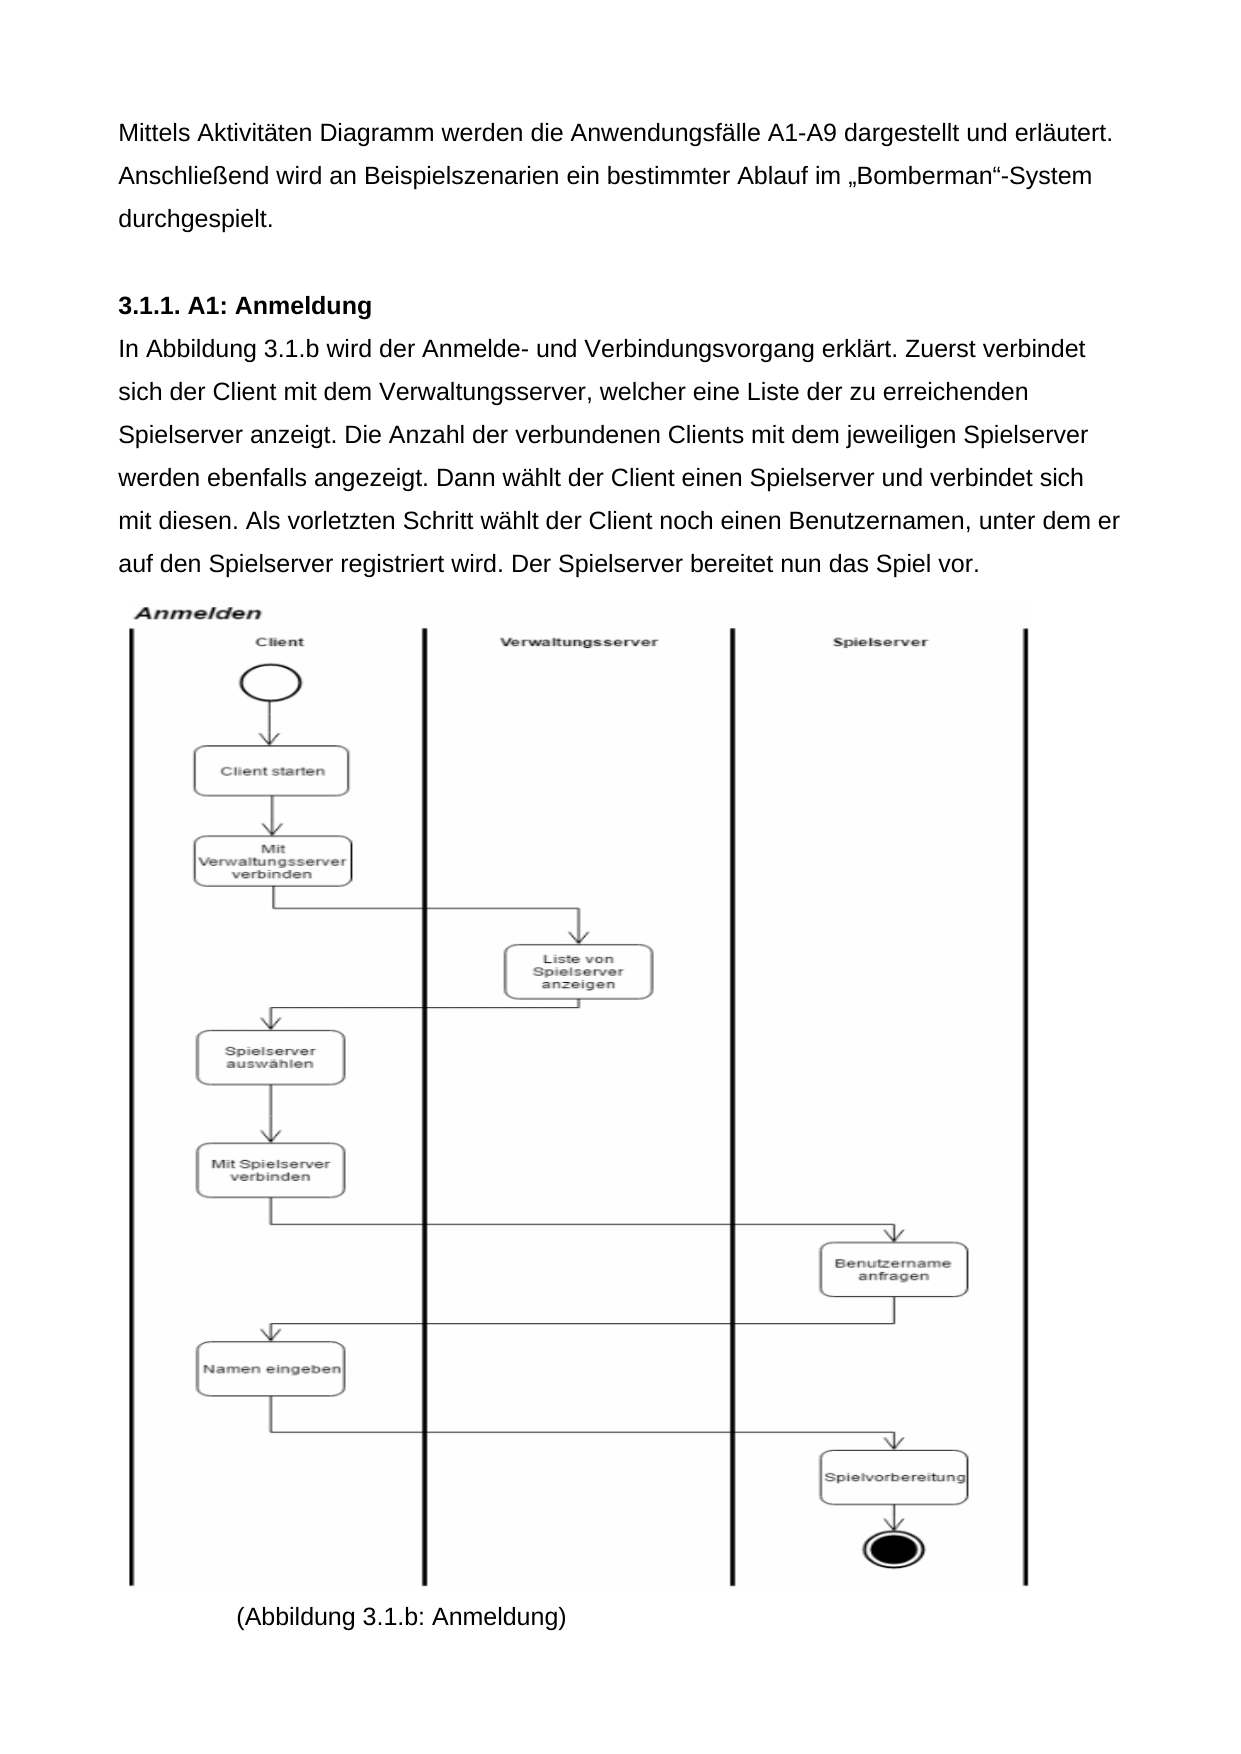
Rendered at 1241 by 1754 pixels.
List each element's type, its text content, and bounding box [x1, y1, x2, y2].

text Mittels Aktivitäten Diagramm werden die Anwendungsfälle A1-A9 dargestellt und erläutert. Anschließend wird an Beispielszenarien ein bestimmter Ablauf im „Bomberman“-System durchgespielt. [118, 118, 1122, 233]
text 3.1.1. A1: Anmeldung [118, 291, 1122, 319]
text (Abbildung 3.1.b: Anmeldung) [118, 592, 1122, 1630]
text In Abbildung 3.1.b wird der Anmelde- und Verbindungsvorgang erklärt. Zuerst verbindet sich der Client mit dem Verwaltungsserver, welcher eine Liste der zu erreichenden Spielserver anzeigt. Die Anzahl der verbundenen Clients mit dem jeweiligen Spielserver werden ebenfalls angezeigt. Dann wählt der Client einen Spielserver und verbindet sich mit diesen. Als vorletzten Schritt wählt der Client noch einen Benutzernamen, unter dem er auf den Spielserver registriert wird. Der Spielserver bereitet nun das Spiel vor. [118, 334, 1122, 578]
